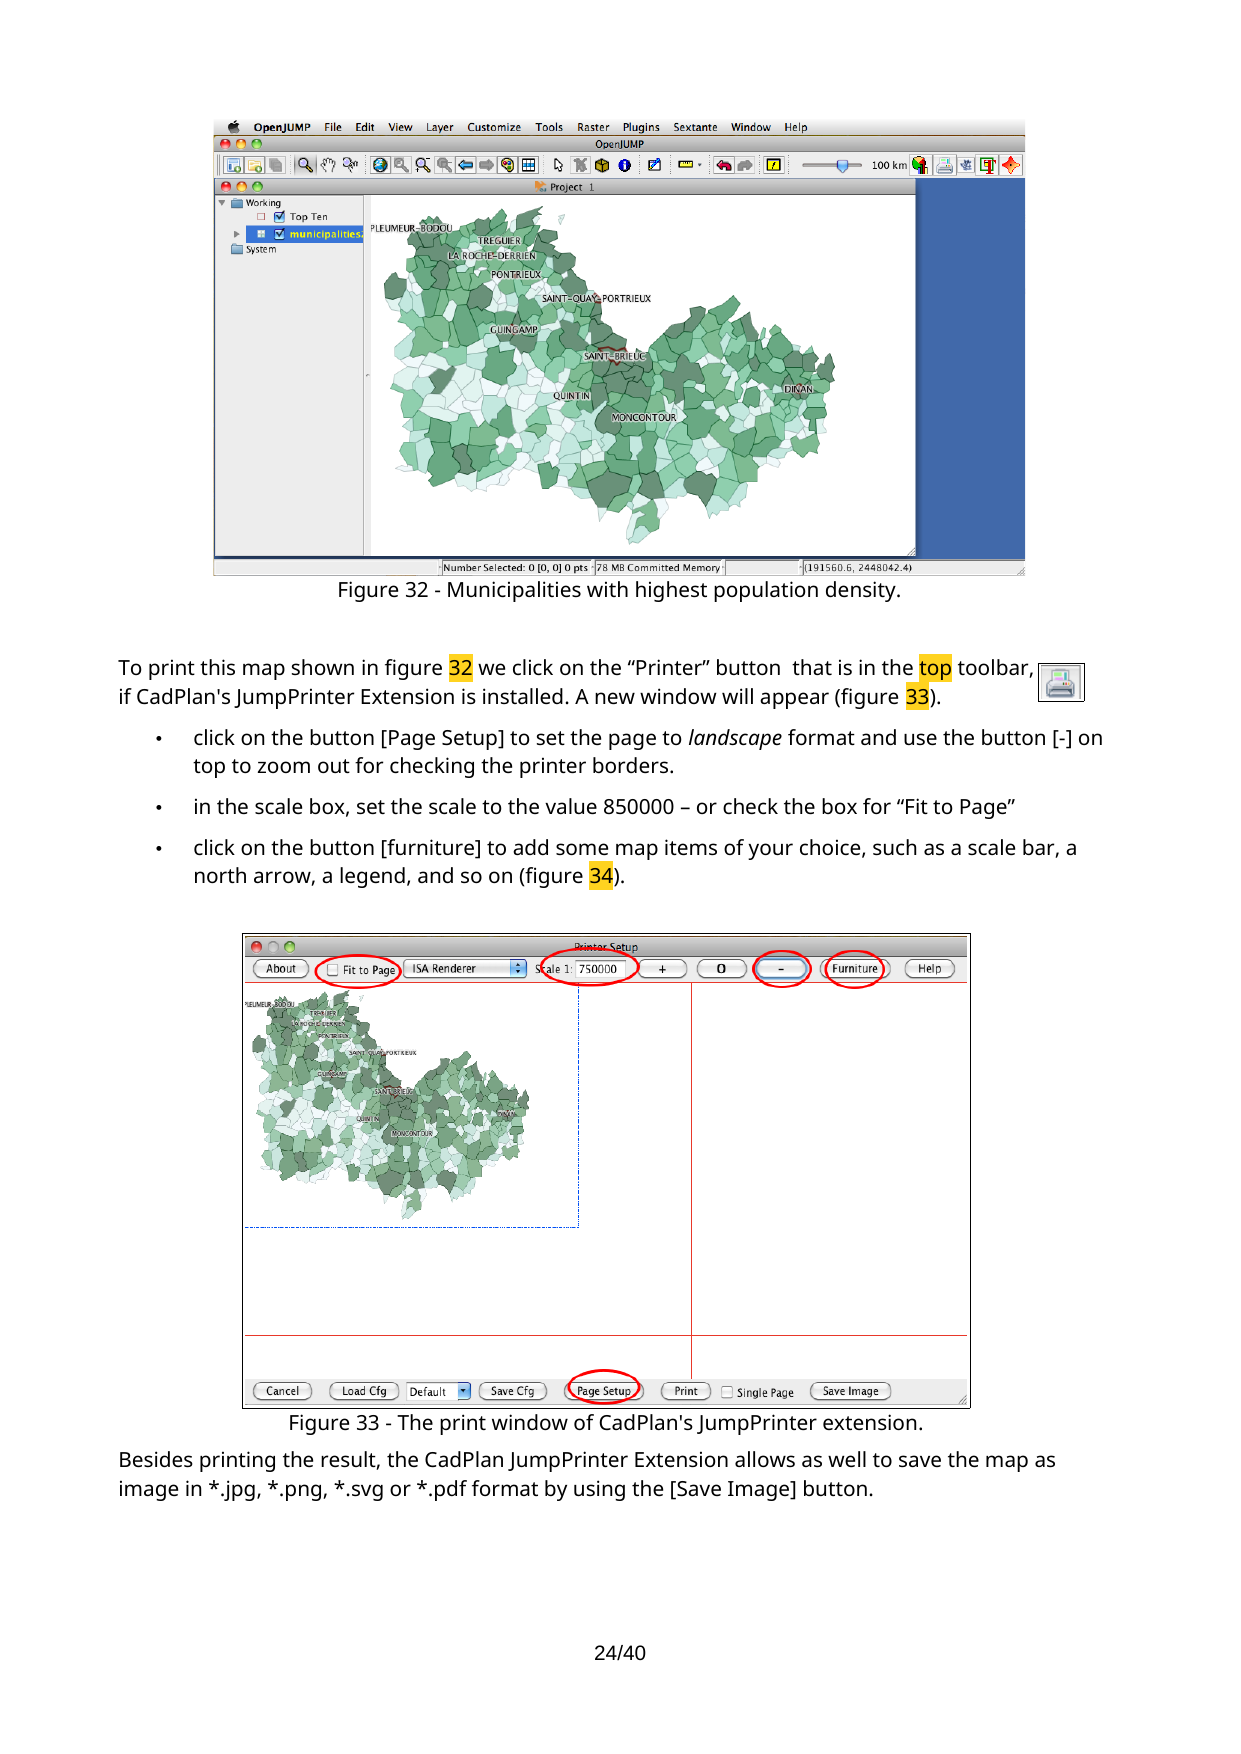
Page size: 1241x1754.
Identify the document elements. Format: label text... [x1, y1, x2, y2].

picture [1041, 665, 1081, 699]
text To print this map shown in figure 32 we click on the “Printer” button that is in the top toolbar, if CadPlan's JumpPrinter Extension is installed. A new window will appear (figure 33). [118, 653, 1122, 710]
text Besides printing the result, the CadPlan JumpPrinter Extension allows as well to save the map as image in *.jpg, *.png, *.svg or *.pdf format by using the [Save Image] button. [118, 1214, 1122, 1502]
list click on the button [Page Setup] to set the page to landscape format and use the button [-] on top to zoom out for checking the printer borders. [156, 723, 1122, 780]
picture [213, 119, 1025, 576]
picture [245, 936, 967, 1405]
list in the scale box, set the scale to the value 850000 – or check the box for “Fit to Page” [156, 792, 1122, 821]
text Figure 33 - The print window of CadPlan's JumpPrinter extension. [243, 934, 970, 1408]
list click on the button [furniture] to add some map items of your choice, such as a scale bar, a north arrow, a legend, and so on (figure 34). [156, 833, 1122, 890]
text Figure 32 - Municipalities with highest population density. [176, 132, 1062, 604]
text Figure 33 - The print window of CadPlan's JumpPrinter extension. [172, 946, 1040, 1437]
